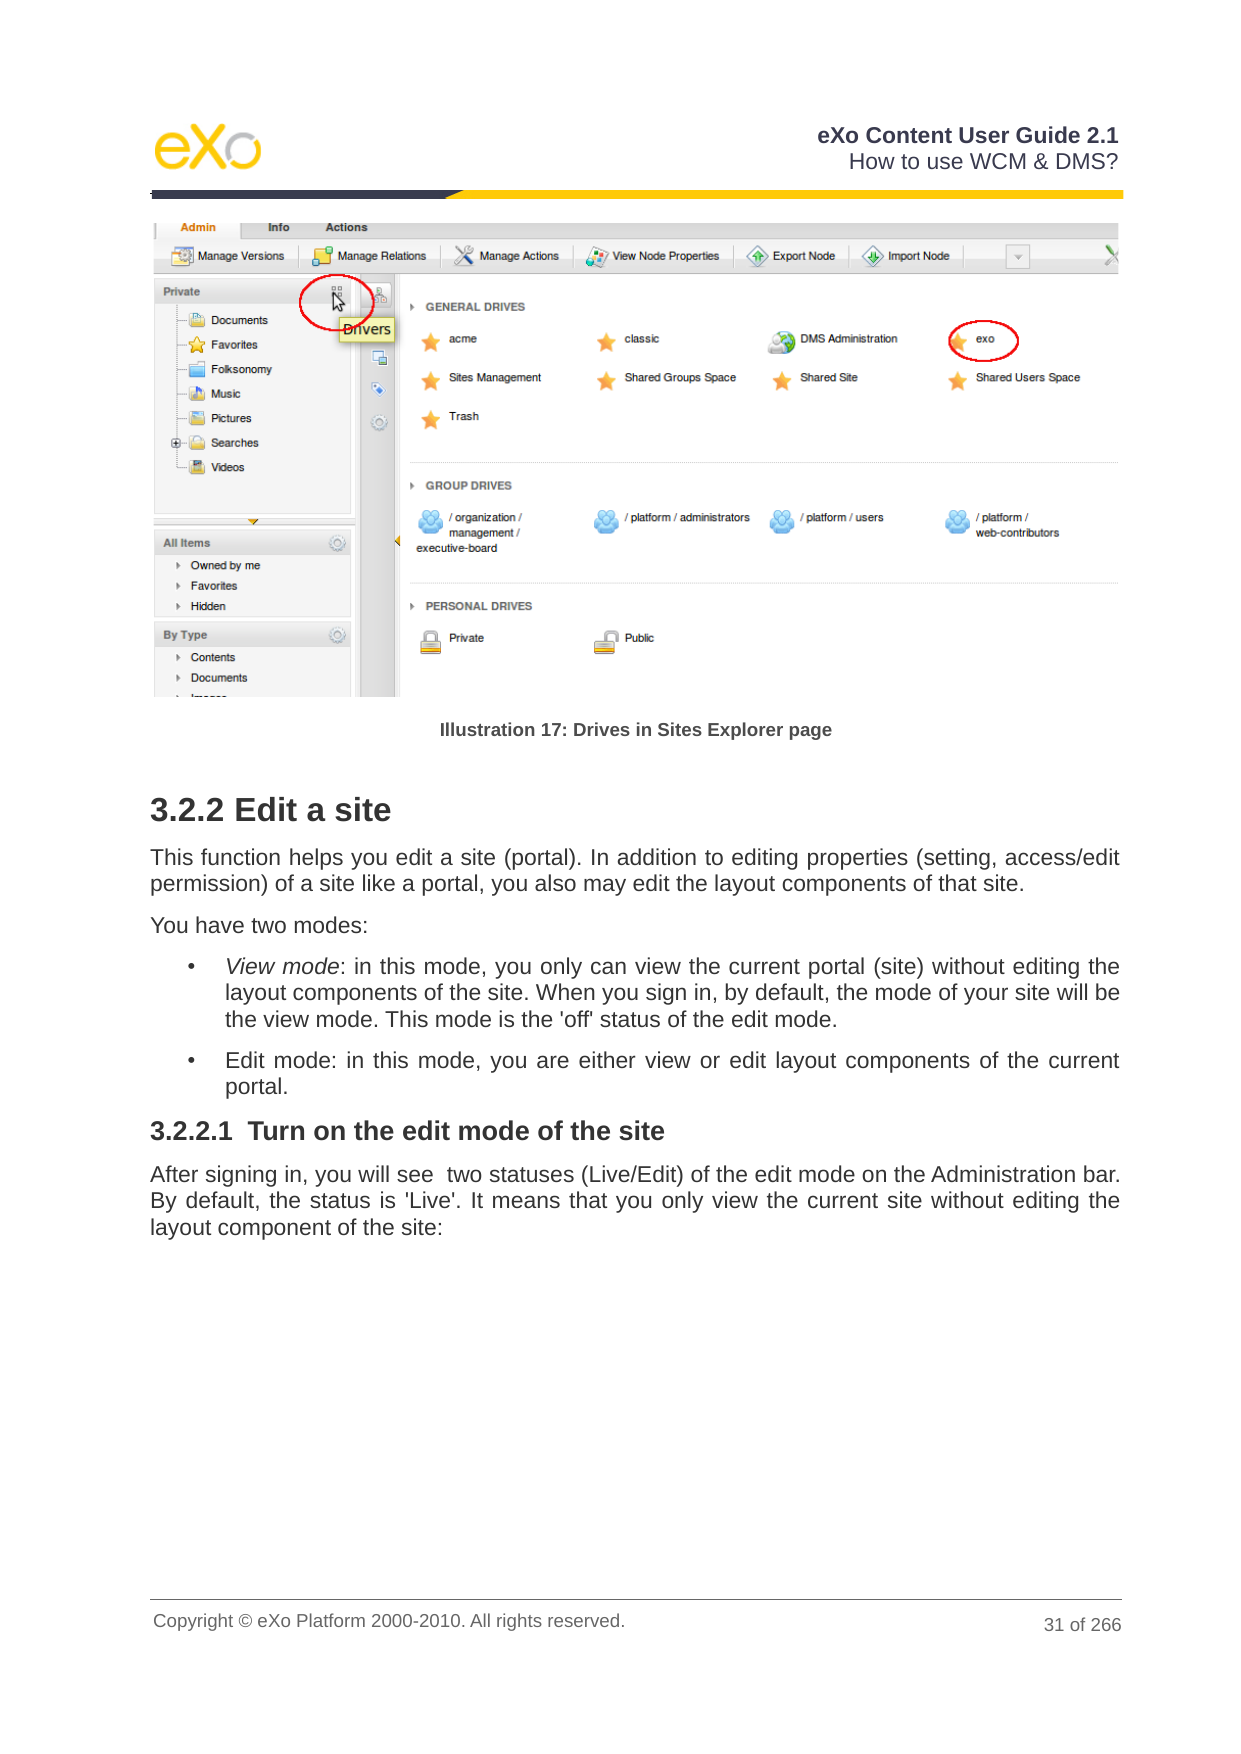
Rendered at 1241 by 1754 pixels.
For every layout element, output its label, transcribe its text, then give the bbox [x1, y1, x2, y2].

picture [155, 123, 262, 170]
list Edit mode: in this mode, you are either view or edit layout components of the current portal. [187, 1047, 1122, 1100]
subtitle Turn on the edit mode of the site [150, 1115, 1122, 1146]
text Illustration 17: Drives in Sites Explorer page [153, 697, 1118, 740]
picture [153, 223, 1119, 697]
text After signing in, you will see two statuses (Live/Edit) of the edit mode on the Administration bar. By default, the status is 'Live'. It means that you only view the current site without editing the layout component of the site: [150, 1161, 1122, 1240]
text This function helps you edit a site (portal). In addition to editing properties (setting, access/edit permission) of a site like a portal, you also may edit the layout components of that site. [150, 844, 1122, 897]
picture [151, 190, 1124, 199]
list View mode: in this mode, you only can view the current portal (site) without editing the layout components of the site. When you sign in, by default, the mode of your site will be the view mode. This mode is the 'off' status of the edit mode. [187, 953, 1122, 1032]
subtitle Edit a site [150, 790, 1122, 829]
text You have two modes: [150, 912, 1122, 938]
